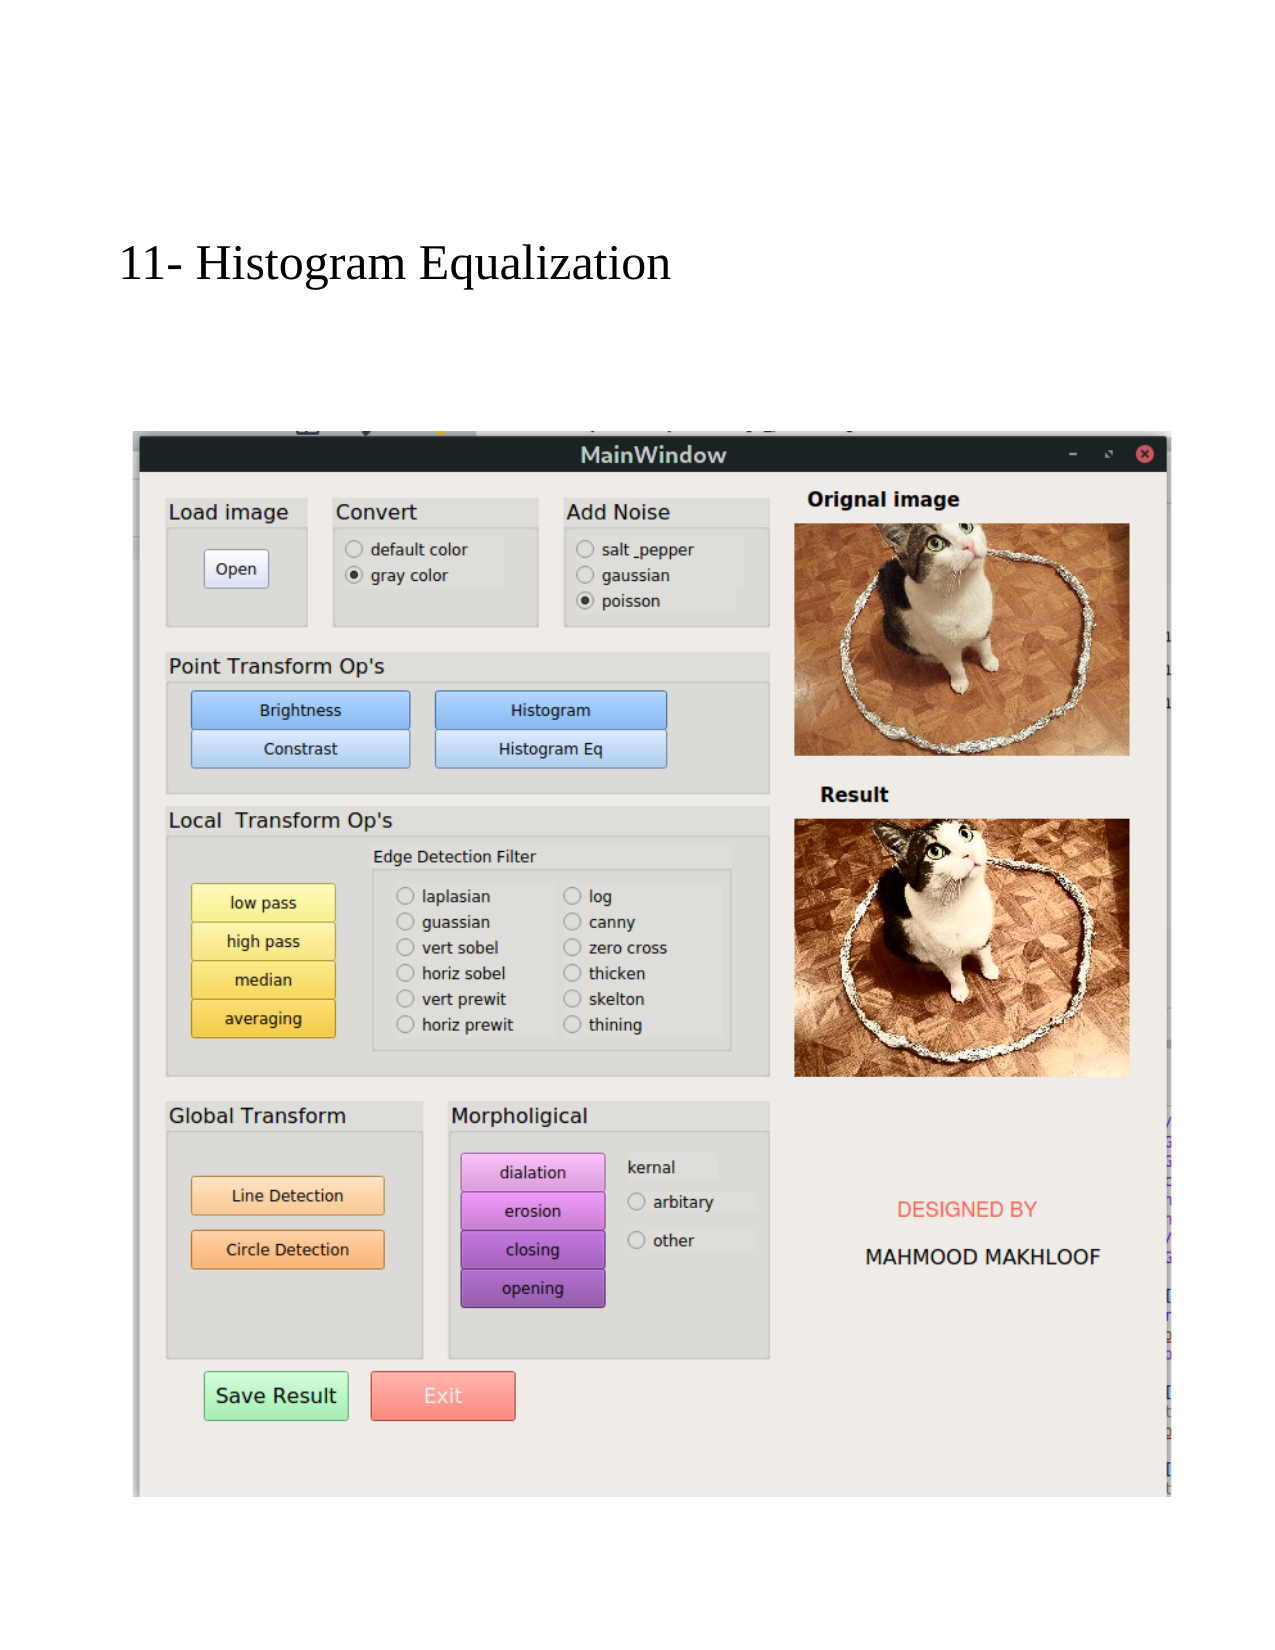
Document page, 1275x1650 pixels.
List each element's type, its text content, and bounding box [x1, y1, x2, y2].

picture [132, 431, 1172, 1497]
text 11- Histogram Equalization [118, 233, 1157, 291]
